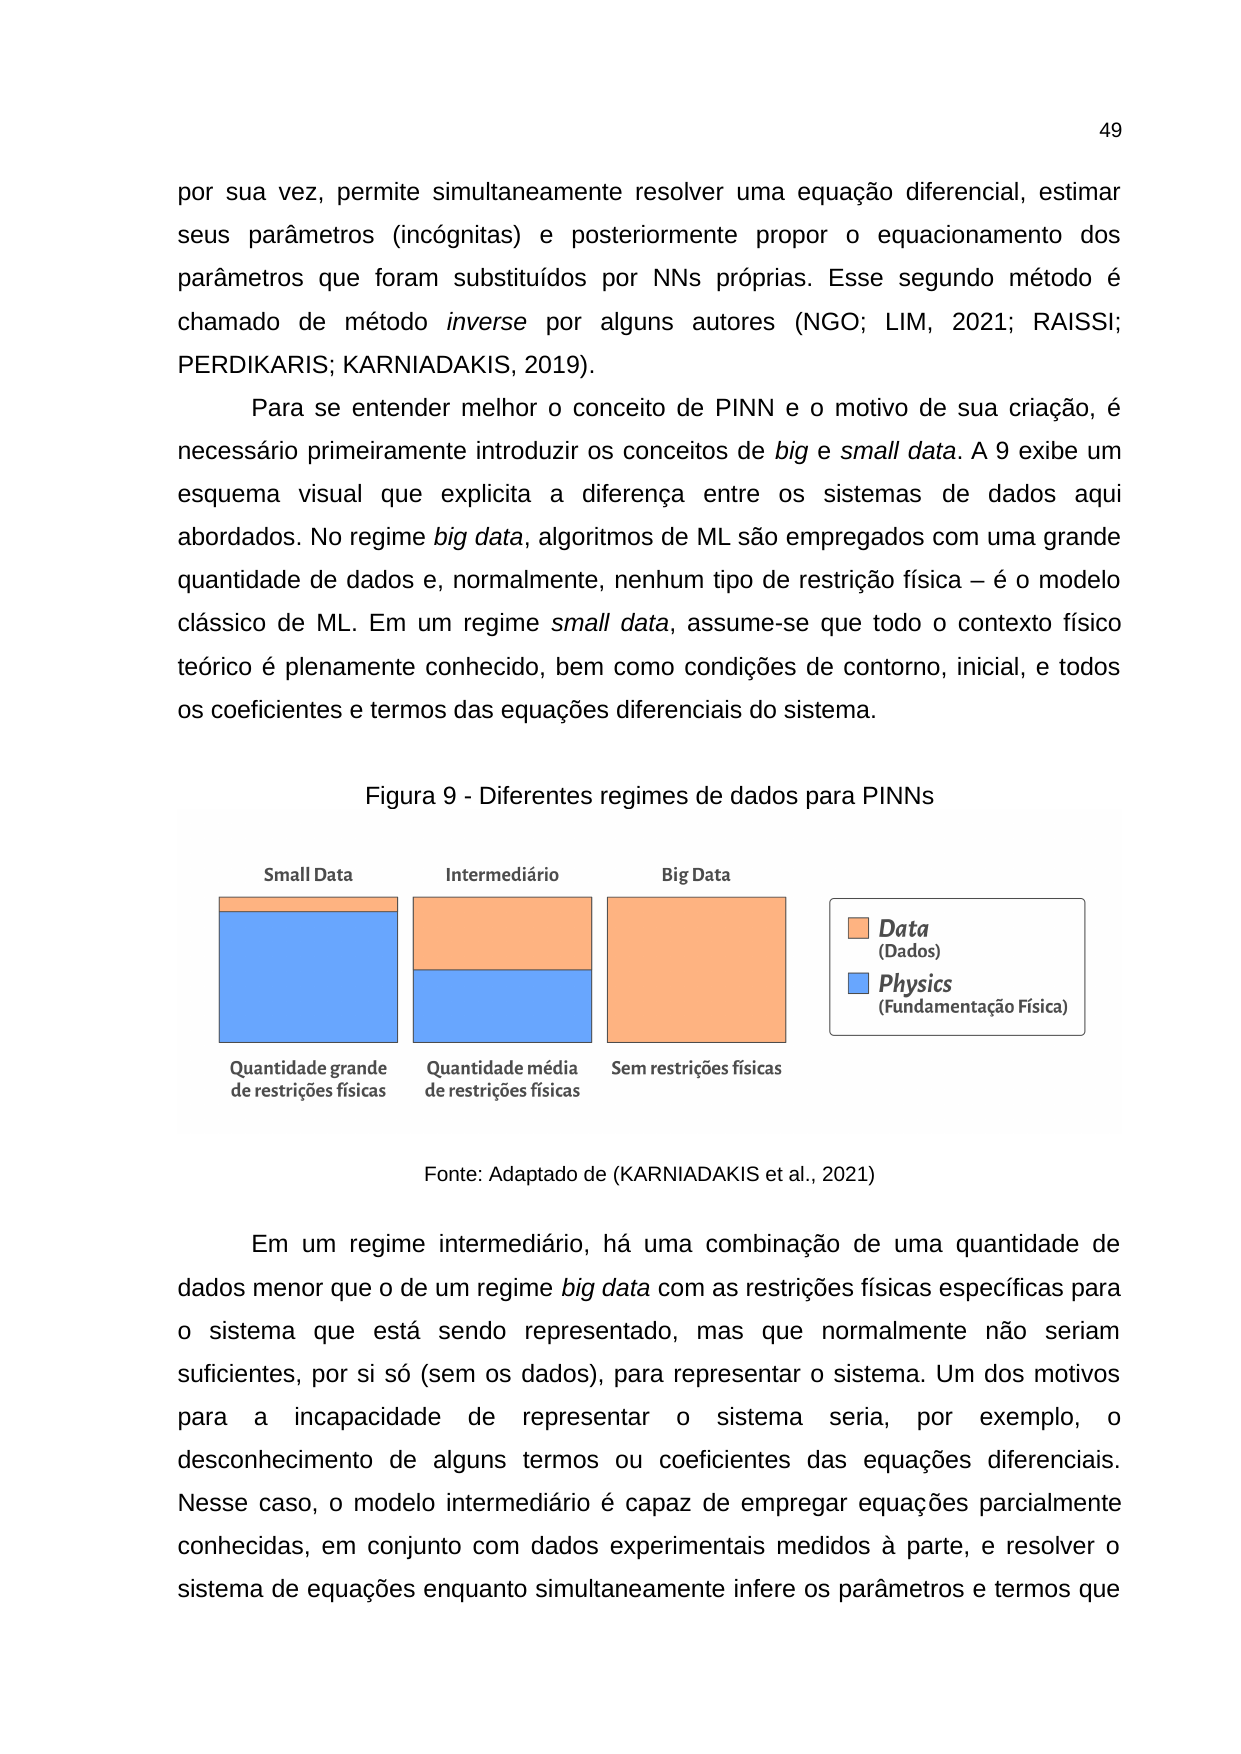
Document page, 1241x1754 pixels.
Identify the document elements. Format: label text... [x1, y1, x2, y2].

text Para se entender melhor o conceito de PINN e o motivo de sua criação, é necessário primeiramente introduzir os conceitos de big e small data. A Figura 9 exibe um esquema visual que explicita a diferença entre os sistemas de dados aqui abordados. No regime big data, algoritmos de ML são empregados com uma grande quantidade de dados e, normalmente, nenhum tipo de restrição física – é o modelo clássico de ML. Em um regime small data, assume-se que todo o contexto físico teórico é plenamente conhecido, bem como condições de contorno, inicial, e todos os coeficientes e termos das equações diferenciais do sistema. [177, 393, 1122, 723]
picture [177, 809, 1123, 1134]
text Figura 9 - Diferentes regimes de dados para PINNs [177, 781, 1122, 809]
text Em um regime intermediário, há uma combinação de uma quantidade de dados menor que o de um regime big data com as restrições físicas específicas para o sistema que está sendo representado, mas que normalmente não seriam suficientes, por si só (sem os dados), para representar o sistema. Um dos motivos para a incapacidade de representar o sistema seria, por exemplo, o desconhecimento de alguns termos ou coeficientes das equações diferenciais. Nesse caso, o modelo intermediário é capaz de empregar equações parcialmente conhecidas, em conjunto com dados experimentais medidos à parte, e resolver o sistema de equações enquanto simultaneamente infere os parâmetros e termos que [177, 1229, 1122, 1603]
text por sua vez, permite simultaneamente resolver uma equação diferencial, estimar seus parâmetros (incógnitas) e posteriormente propor o equacionamento dos parâmetros que foram substituídos por NNs próprias. Esse segundo método é chamado de método inverse por alguns autores (NGO; LIM, 2021; RAISSI; PERDIKARIS; KARNIADAKIS, 2019). [177, 177, 1122, 378]
text Fonte: Adaptado de (KARNIADAKIS et al., 2021) [177, 1162, 1122, 1186]
